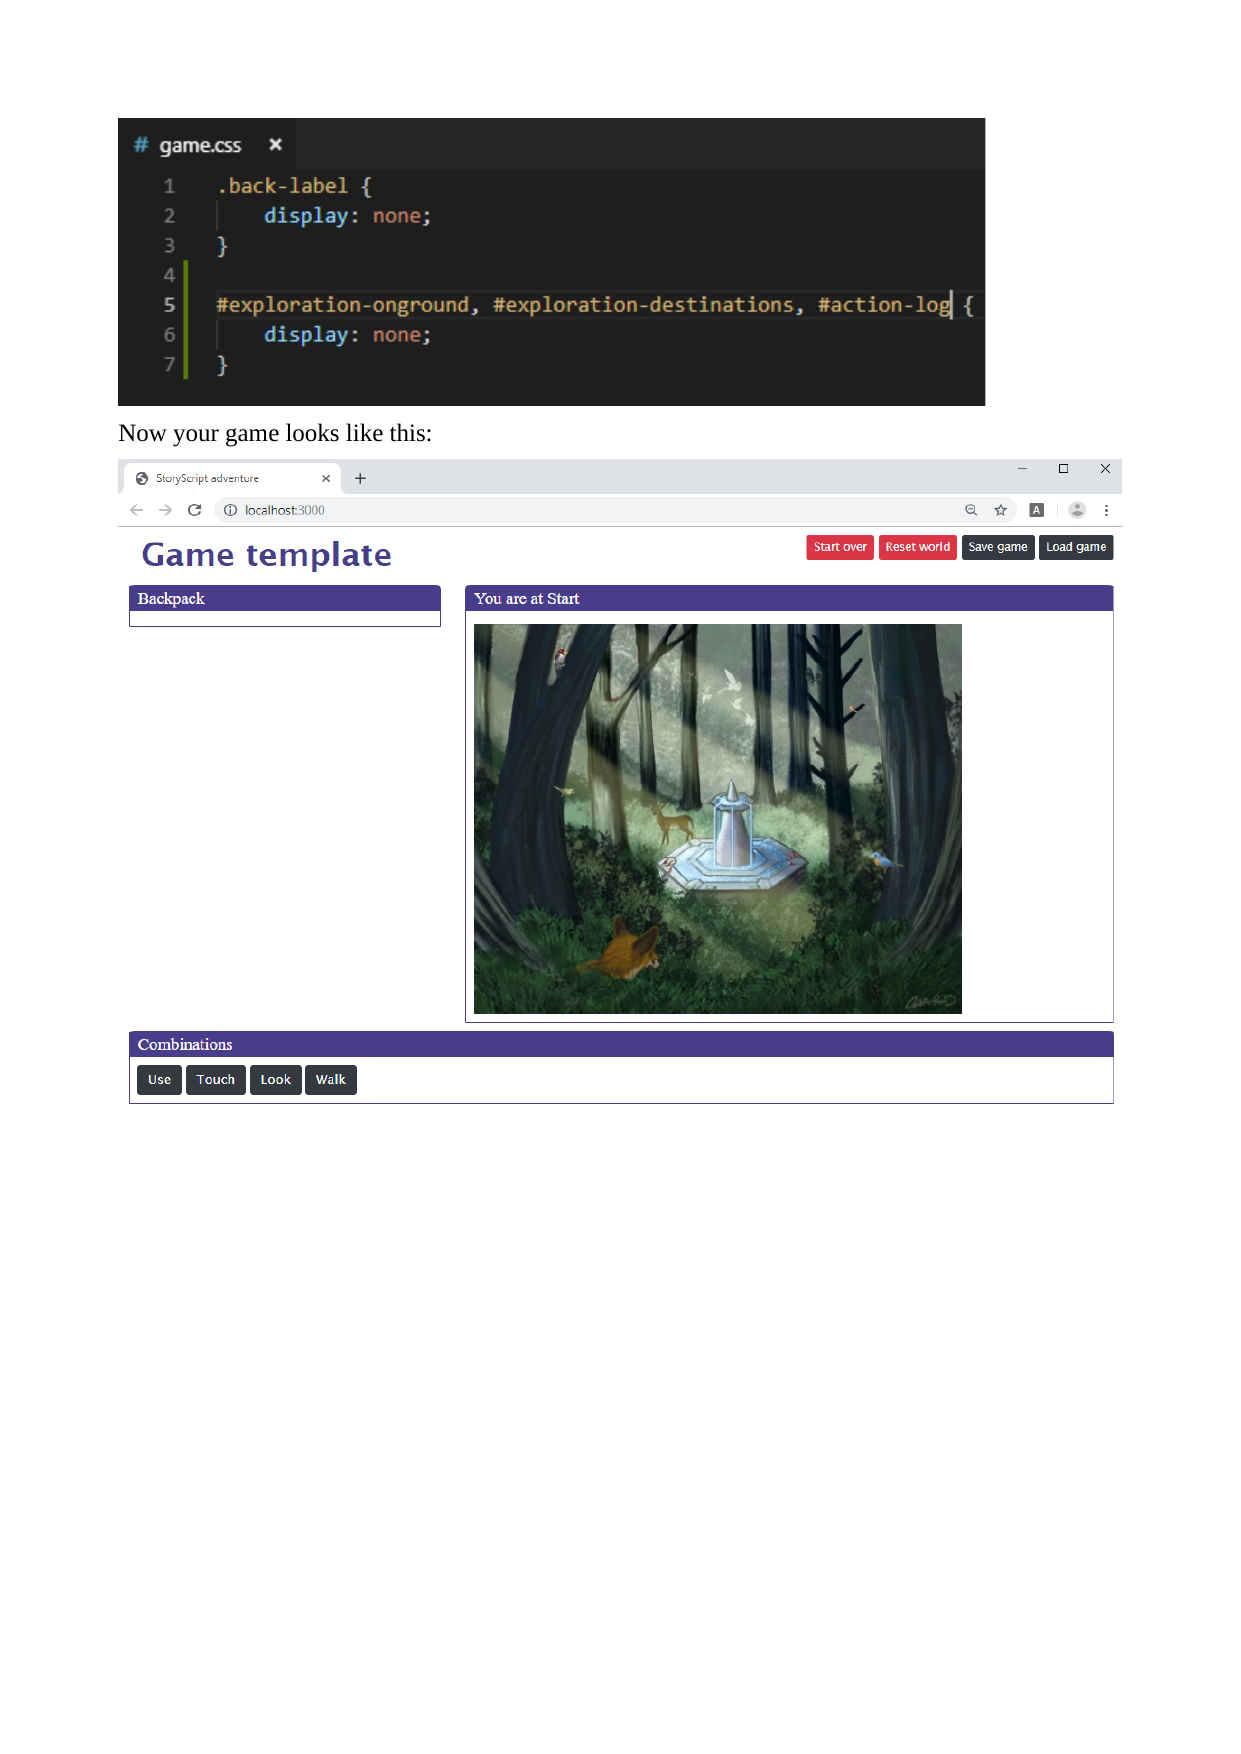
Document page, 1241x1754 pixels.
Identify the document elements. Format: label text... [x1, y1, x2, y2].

text Now your game looks like this: [118, 418, 1122, 447]
